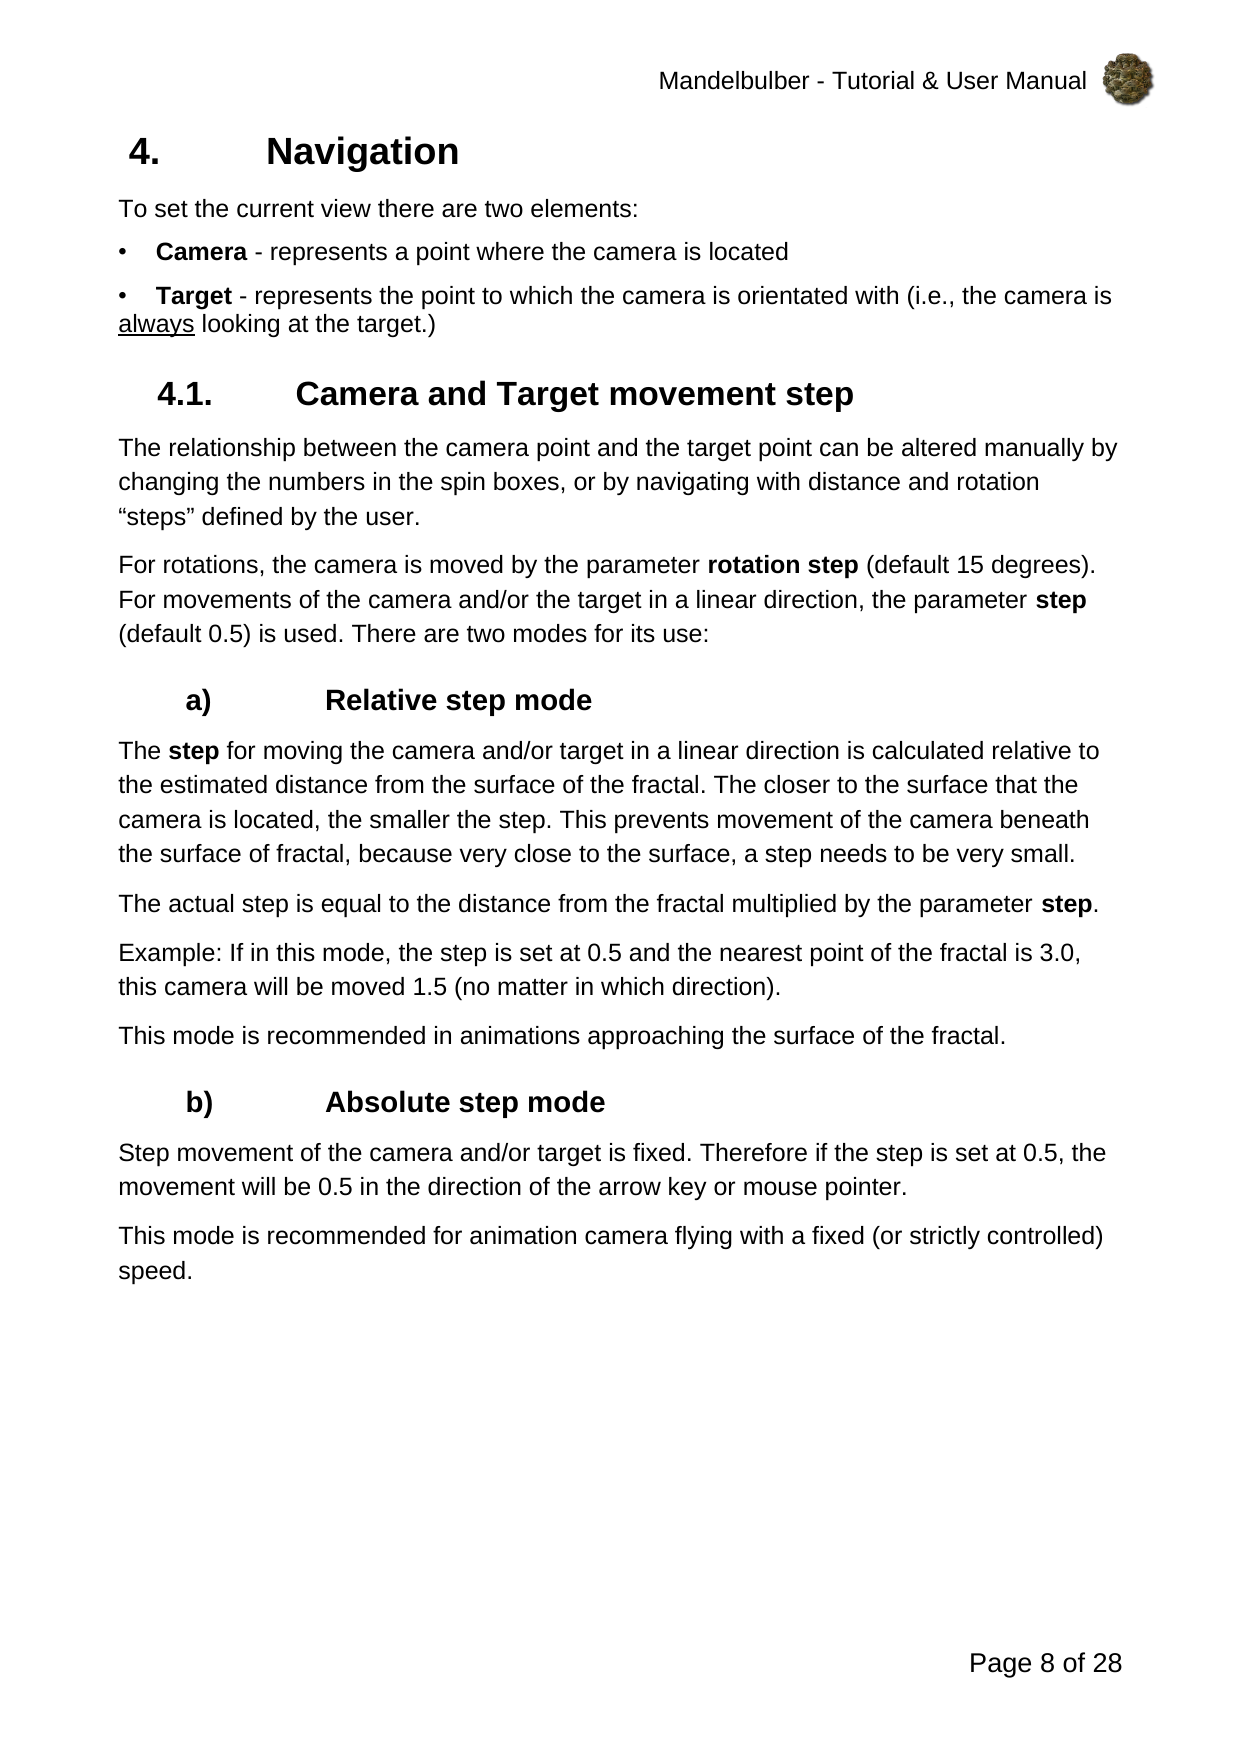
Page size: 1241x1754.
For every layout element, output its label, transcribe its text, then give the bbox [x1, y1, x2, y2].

text Example: If in this mode, the step is set at 0.5 and the nearest point of the fractal is 3.0, this camera will be moved 1.5 (no matter in which direction). [118, 938, 1122, 1001]
subtitle Navigation [118, 129, 1122, 173]
text This mode is recommended in animations approaching the surface of the fractal. [118, 1021, 1122, 1050]
text To set the current view there are two elements: [118, 194, 1122, 223]
text This mode is recommended for animation camera flying with a fixed (or strictly controlled) speed. [118, 1221, 1122, 1284]
subtitle Relative step mode [177, 683, 1122, 717]
picture [1099, 51, 1156, 108]
subtitle Absolute step mode [177, 1085, 1122, 1118]
list Target - represents the point to which the camera is orientated with (i.e., the camera is always looking at the target.) [81, 281, 1122, 338]
text The step for moving the camera and/or target in a linear direction is calculated relative to the estimated distance from the surface of the fractal. The closer to the surface that the camera is located, the smaller the step. This prevents movement of the camera beneath the surface of fractal, because very close to the surface, a step needs to be very small. [118, 736, 1122, 868]
list Camera - represents a point where the camera is located [81, 237, 1122, 266]
text The actual step is equal to the distance from the fractal multiplied by the parameter step. [118, 888, 1122, 917]
text For rotations, the camera is moved by the parameter rotation step (default 15 degrees). For movements of the camera and/or the target in a linear direction, the parameter step (default 0.5) is used. There are two modes for its use: [118, 551, 1122, 648]
text The relationship between the camera point and the target point can be altered manually by changing the numbers in the spin boxes, or by navigating with distance and rotation “steps” defined by the user. [118, 432, 1122, 530]
text Step movement of the camera and/or target is fixed. Therefore if the step is set at 0.5, the movement will be 0.5 in the direction of the arrow key or mouse pointer. [118, 1138, 1122, 1201]
subtitle Camera and Target movement step [148, 374, 1122, 412]
